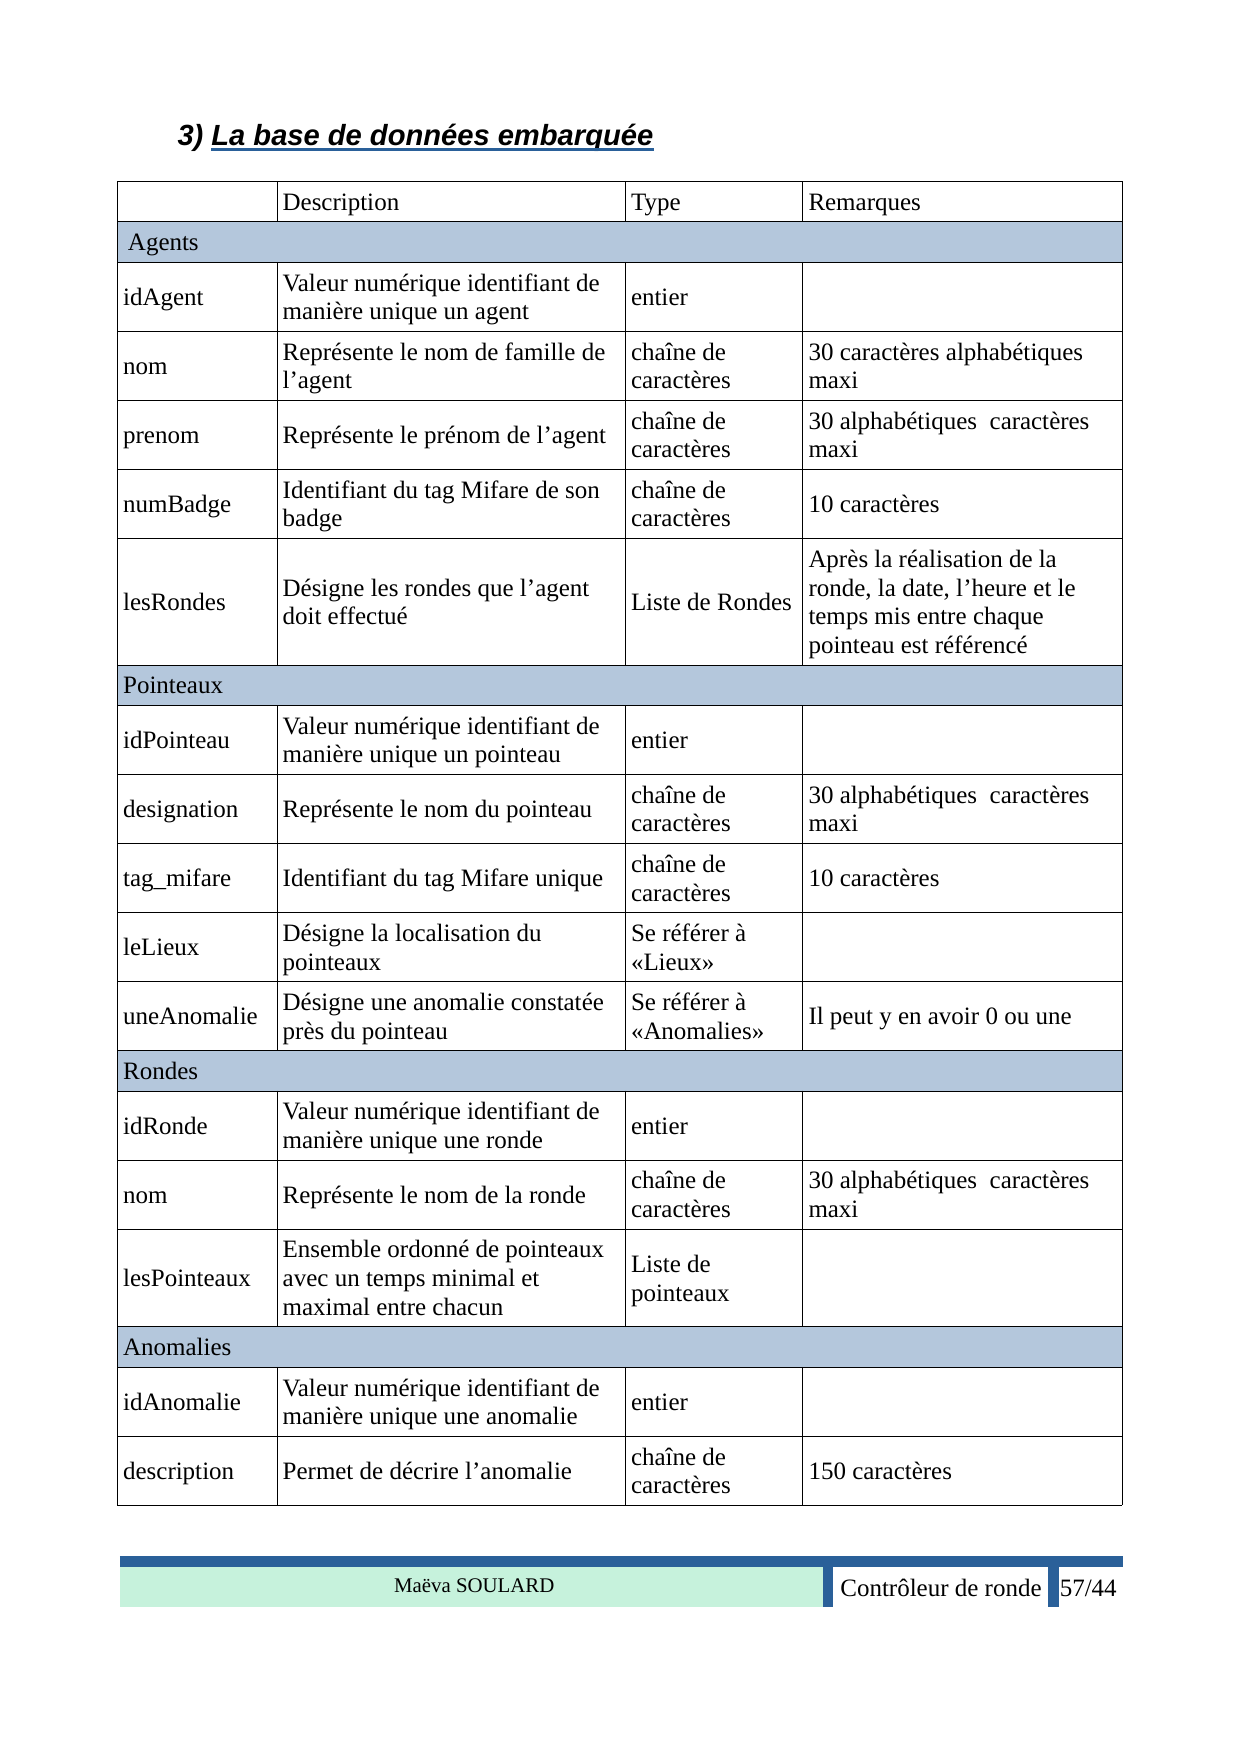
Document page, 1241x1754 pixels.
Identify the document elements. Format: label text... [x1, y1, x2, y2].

table_cell lesPointeaux [118, 1230, 277, 1326]
table_cell 30 caractères alphabétiques maxi [803, 332, 1122, 400]
table_cell idAgent [118, 263, 277, 331]
table_cell Représente le prénom de l’agent [278, 401, 625, 469]
subtitle La base de données embarquée [118, 118, 1122, 152]
table_cell Valeur numérique identifiant de manière unique une anomalie [278, 1368, 625, 1436]
table_cell Identifiant du tag Mifare de son badge [278, 470, 625, 538]
table_cell designation [118, 775, 277, 843]
table_cell 30 alphabétiques caractères maxi [803, 775, 1122, 843]
table_cell nom [118, 1161, 277, 1229]
table_cell entier [626, 706, 802, 774]
table_cell 30 alphabétiques caractères maxi [803, 1161, 1122, 1229]
table_header Type [626, 182, 802, 221]
table_cell idRonde [118, 1092, 277, 1159]
table_header [118, 182, 277, 221]
table_cell 150 caractères [803, 1437, 1122, 1505]
table_cell [803, 1368, 1122, 1436]
table_cell [803, 1092, 1122, 1159]
table_cell Liste de Rondes [626, 539, 802, 664]
table_cell Représente le nom de la ronde [278, 1161, 625, 1229]
table_cell prenom [118, 401, 277, 469]
table_cell Se référer à «Lieux» [626, 913, 802, 981]
table_cell chaîne de caractères [626, 1437, 802, 1505]
table_cell idPointeau [118, 706, 277, 774]
table_cell [803, 706, 1122, 774]
table_cell chaîne de caractères [626, 332, 802, 400]
table_cell nom [118, 332, 277, 400]
table_header Description [278, 182, 625, 221]
table_cell Valeur numérique identifiant de manière unique un agent [278, 263, 625, 331]
table_cell Désigne la localisation du pointeaux [278, 913, 625, 981]
table_cell lesRondes [118, 539, 277, 664]
table_cell chaîne de caractères [626, 844, 802, 912]
table_cell entier [626, 1368, 802, 1436]
table_cell Valeur numérique identifiant de manière unique une ronde [278, 1092, 625, 1159]
table_cell Anomalies [118, 1327, 1122, 1367]
table_cell Valeur numérique identifiant de manière unique un pointeau [278, 706, 625, 774]
table_cell 10 caractères [803, 470, 1122, 538]
table_cell Agents [118, 222, 1122, 262]
table_cell chaîne de caractères [626, 1161, 802, 1229]
table_cell chaîne de caractères [626, 401, 802, 469]
table_cell description [118, 1437, 277, 1505]
table_cell chaîne de caractères [626, 470, 802, 538]
table_cell 10 caractères [803, 844, 1122, 912]
table_cell entier [626, 263, 802, 331]
table_cell Permet de décrire l’anomalie [278, 1437, 625, 1505]
table_cell Liste de pointeaux [626, 1230, 802, 1326]
table_cell Identifiant du tag Mifare unique [278, 844, 625, 912]
table_cell Représente le nom de famille de l’agent [278, 332, 625, 400]
table_cell [803, 913, 1122, 981]
table_cell leLieux [118, 913, 277, 981]
table_cell Désigne une anomalie constatée près du pointeau [278, 982, 625, 1050]
table_cell uneAnomalie [118, 982, 277, 1050]
table_cell chaîne de caractères [626, 775, 802, 843]
table_cell Il peut y en avoir 0 ou une [803, 982, 1122, 1050]
table_cell tag_mifare [118, 844, 277, 912]
table_cell Pointeaux [118, 666, 1122, 705]
table_cell numBadge [118, 470, 277, 538]
table_cell Désigne les rondes que l’agent doit effectué [278, 539, 625, 664]
table_cell Ensemble ordonné de pointeaux avec un temps minimal et maximal entre chacun [278, 1230, 625, 1326]
table_header Remarques [803, 182, 1122, 221]
table_cell Se référer à «Anomalies» [626, 982, 802, 1050]
table_cell entier [626, 1092, 802, 1159]
table_cell [803, 263, 1122, 331]
table_cell 30 alphabétiques caractères maxi [803, 401, 1122, 469]
table_cell idAnomalie [118, 1368, 277, 1436]
table_cell Après la réalisation de la ronde, la date, l’heure et le temps mis entre chaque pointeau est référencé [803, 539, 1122, 664]
table_cell Représente le nom du pointeau [278, 775, 625, 843]
table_cell Rondes [118, 1051, 1122, 1091]
table_cell [803, 1230, 1122, 1326]
